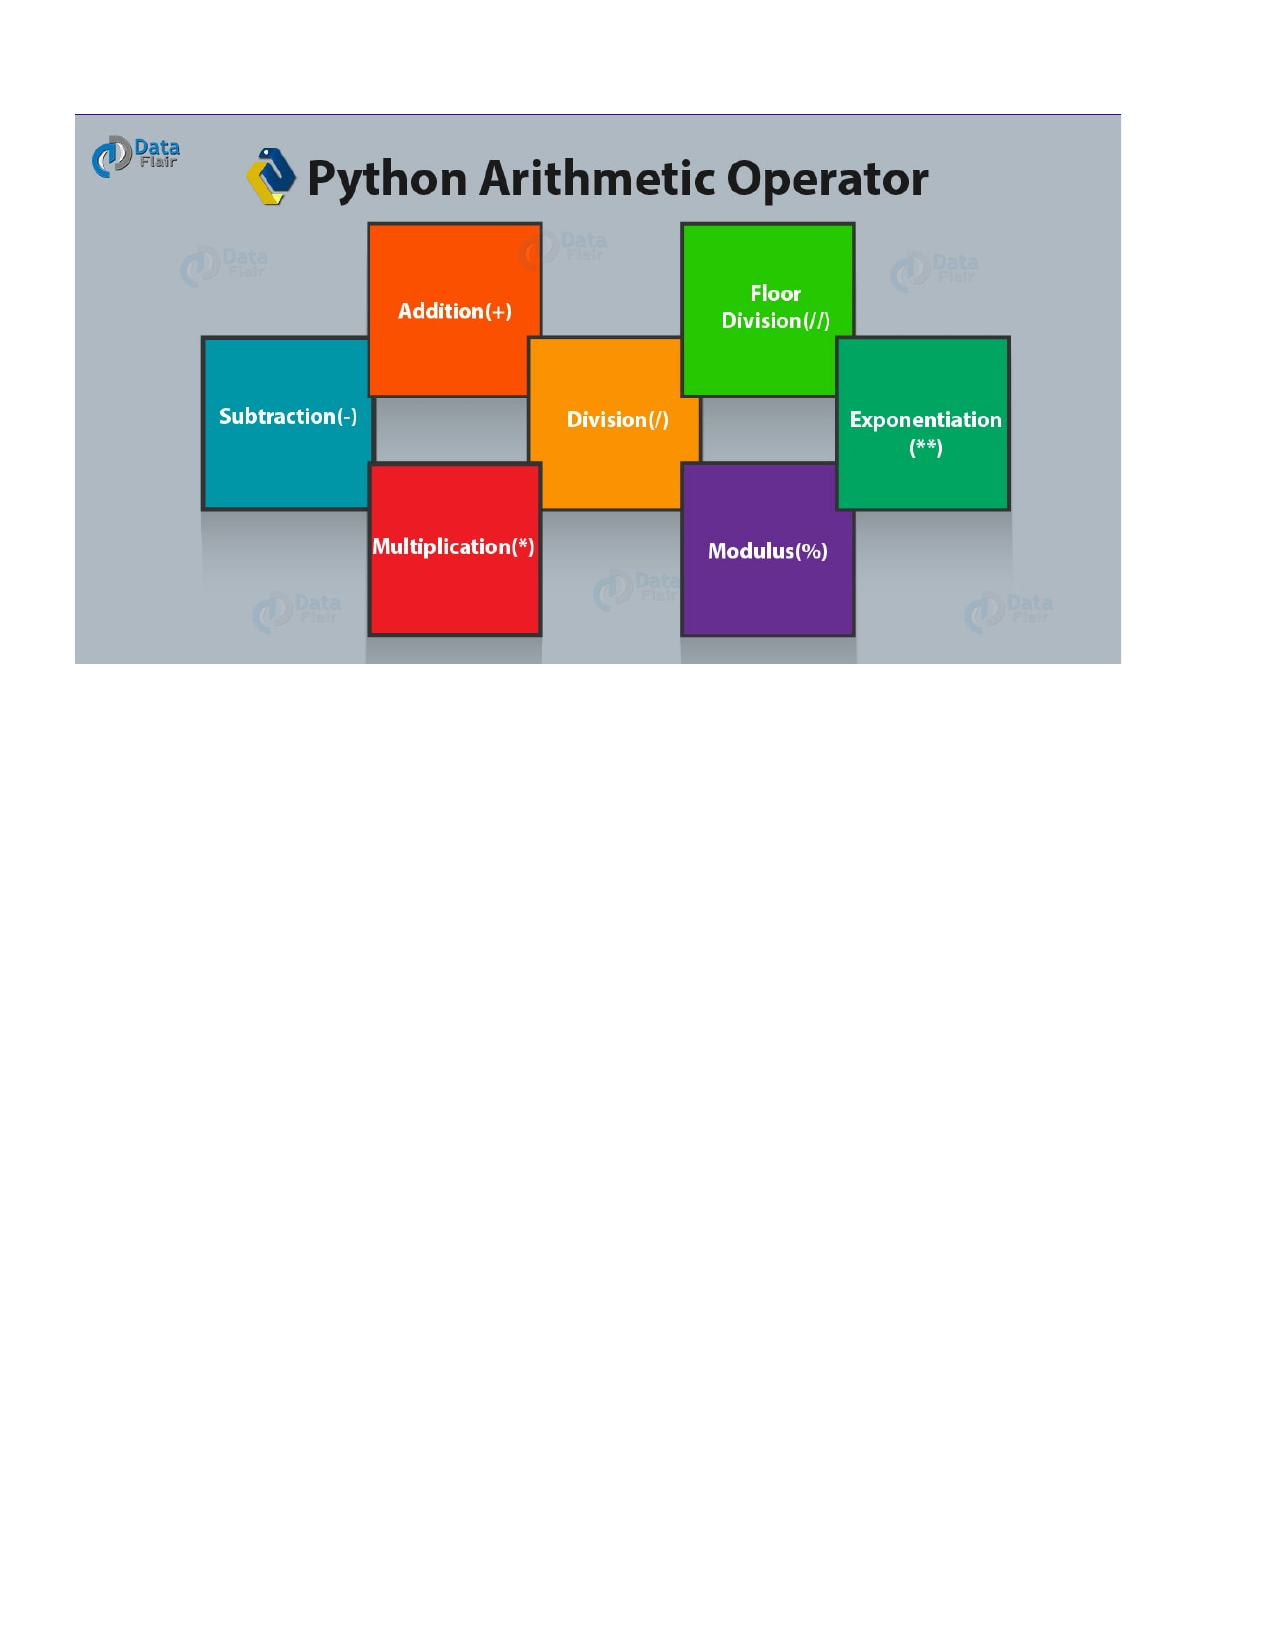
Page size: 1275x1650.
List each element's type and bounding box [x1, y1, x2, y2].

picture [75, 114, 1122, 664]
